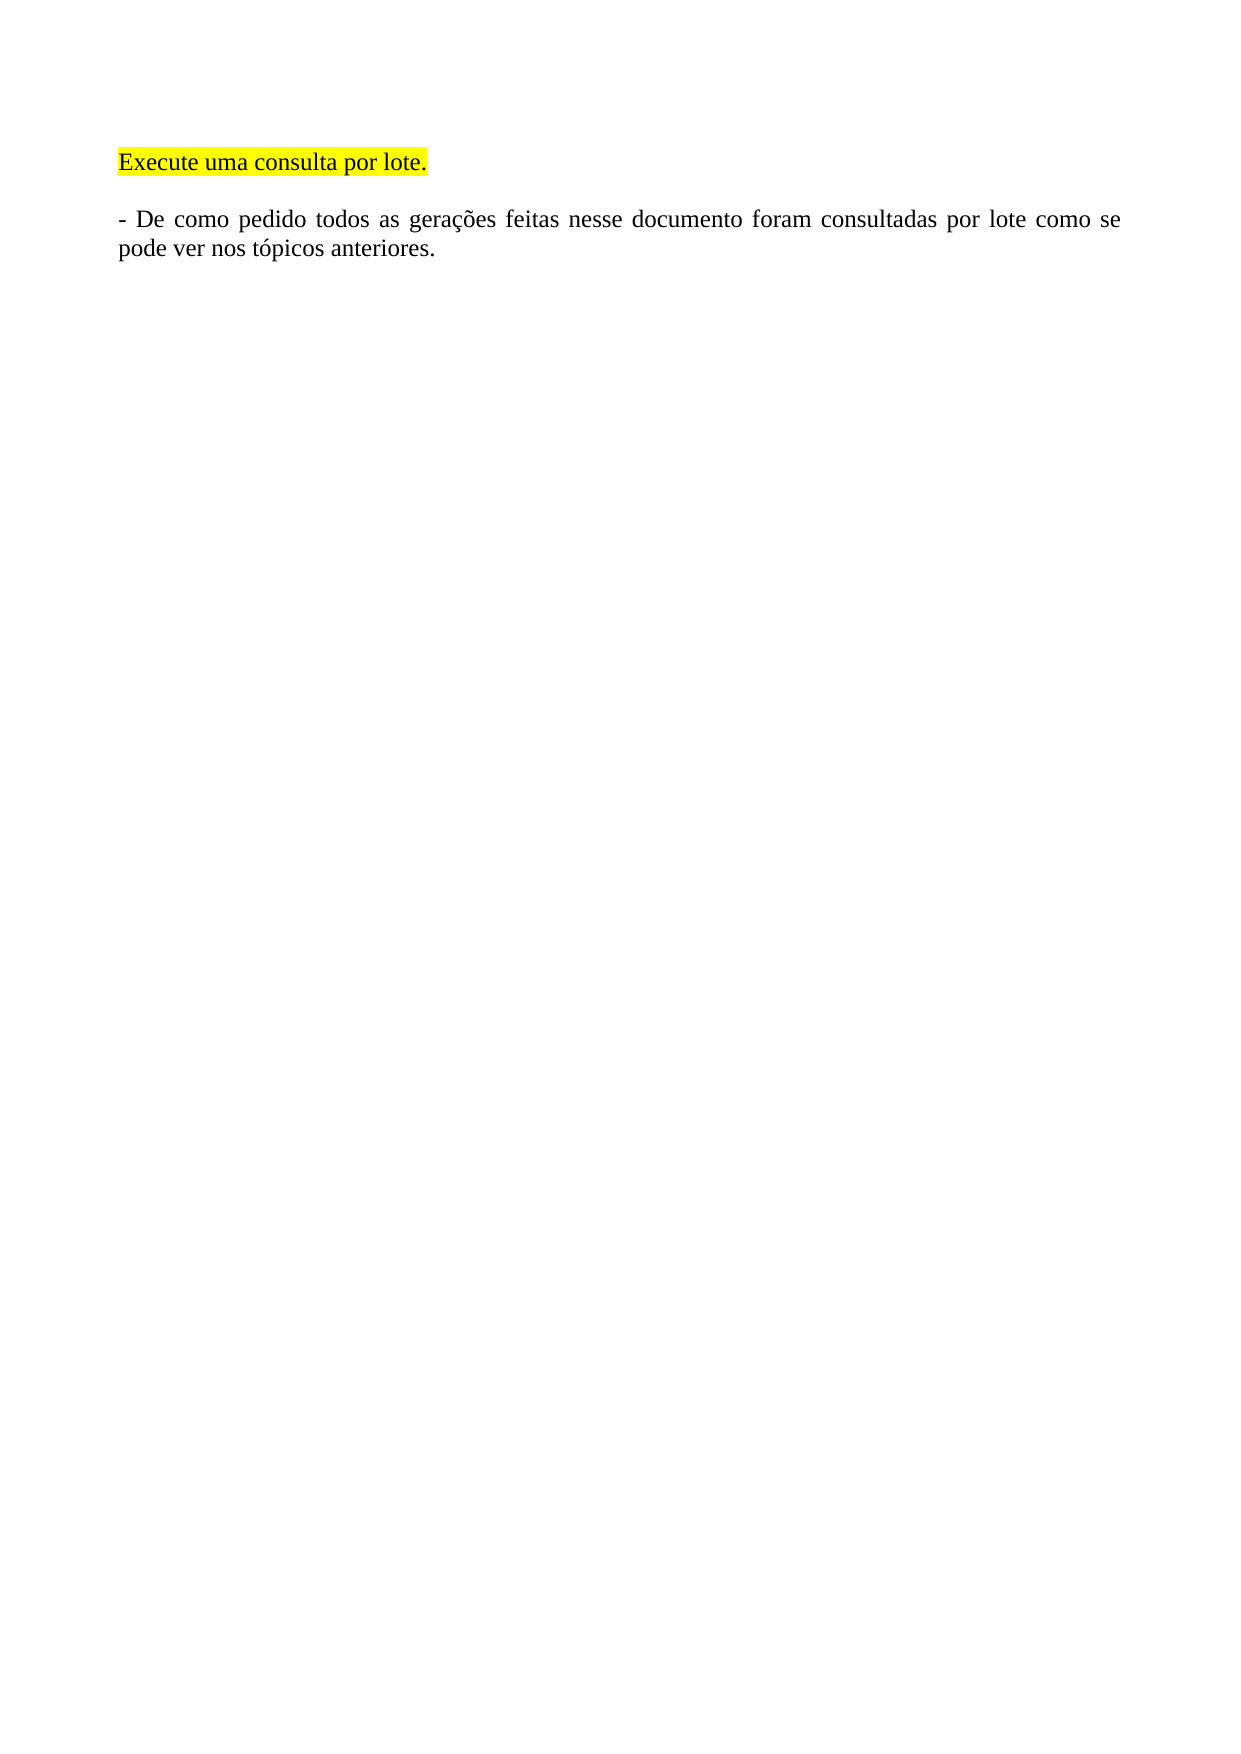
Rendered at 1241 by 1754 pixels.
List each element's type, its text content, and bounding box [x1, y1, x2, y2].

list - De como pedido todos as gerações feitas nesse documento foram consultadas por lote como se pode ver nos tópicos anteriores. [118, 204, 1122, 262]
list Execute uma consulta por lote. [118, 147, 1122, 176]
